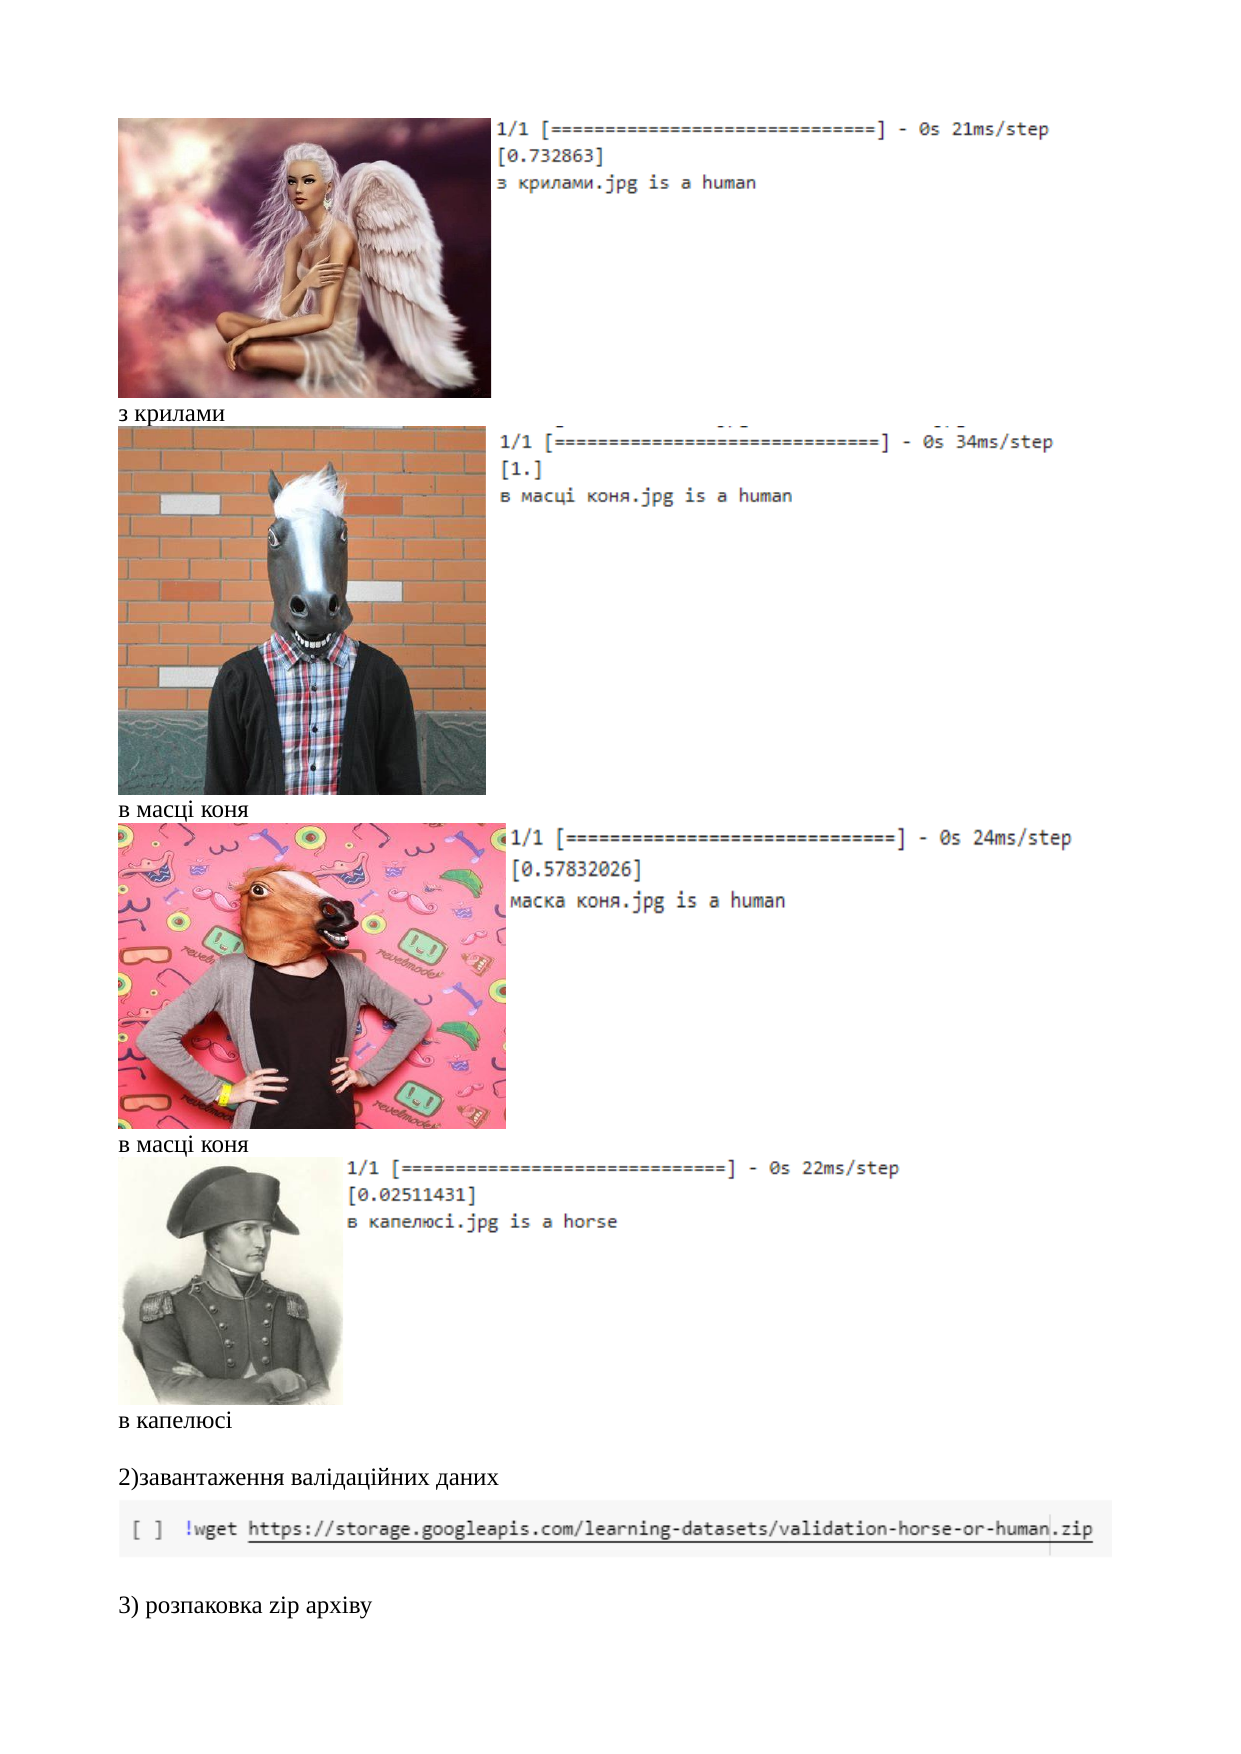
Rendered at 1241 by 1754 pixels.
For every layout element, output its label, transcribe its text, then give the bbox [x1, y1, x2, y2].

picture [118, 1491, 1112, 1562]
text 2)завантаження валідаційних даних [118, 1462, 1122, 1491]
text в масці коня [118, 427, 1122, 823]
text в капелюсі [118, 1157, 1122, 1434]
picture [118, 426, 1088, 795]
text з крилами [118, 118, 1122, 427]
picture [118, 823, 1080, 1129]
picture [118, 118, 1065, 398]
picture [118, 1157, 909, 1405]
text 3) розпаковка zip архіву [118, 1590, 1122, 1619]
text в масці коня [118, 823, 1122, 1157]
